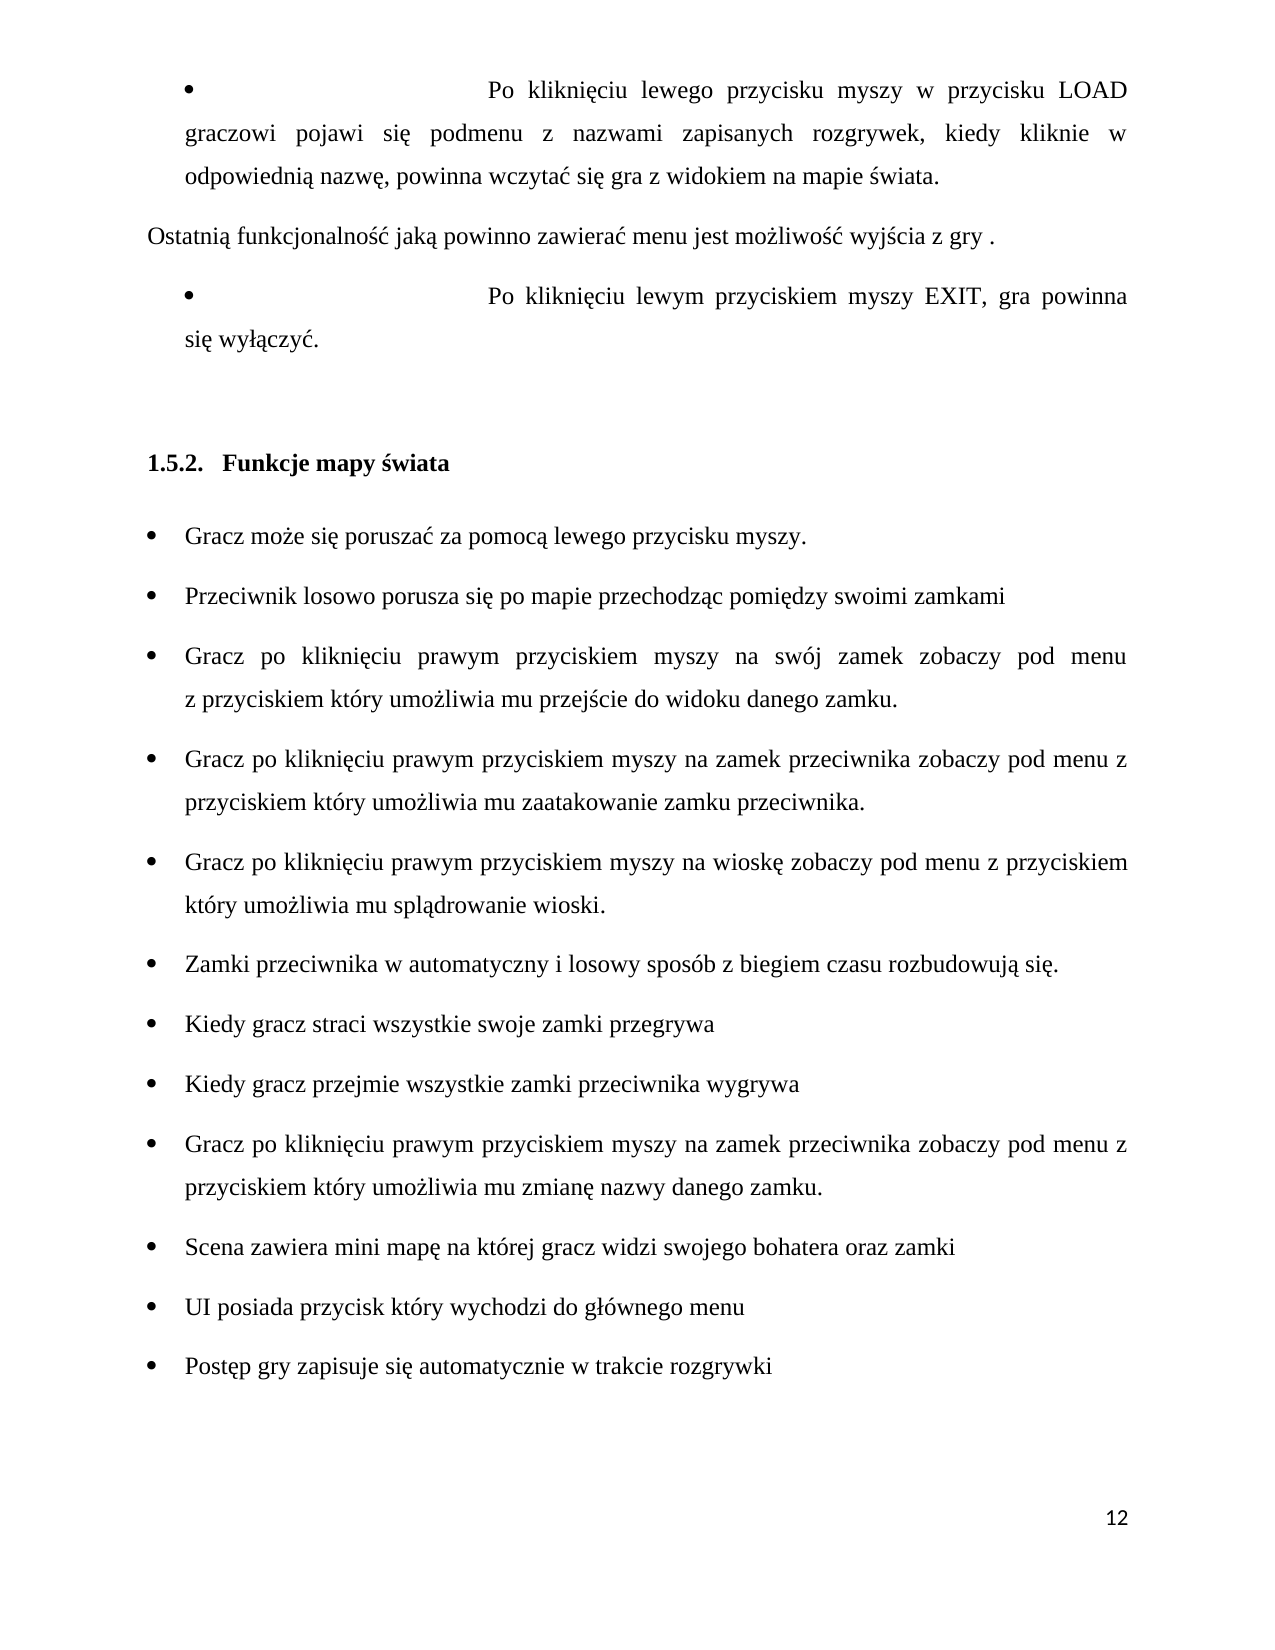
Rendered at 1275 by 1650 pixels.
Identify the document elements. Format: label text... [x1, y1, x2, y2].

list Scena zawiera mini mapę na której gracz widzi swojego bohatera oraz zamki [147, 1232, 1128, 1261]
list Kiedy gracz przejmie wszystkie zamki przeciwnika wygrywa [147, 1069, 1128, 1098]
list Po kliknięciu lewego przycisku myszy w przycisku LOAD graczowi pojawi się podmenu z nazwami zapisanych rozgrywek, kiedy kliknie w odpowiednią nazwę, powinna wczytać się gra z widokiem na mapie świata. [184, 75, 1128, 190]
list Kiedy gracz straci wszystkie swoje zamki przegrywa [147, 1009, 1128, 1038]
text Ostatnią funkcjonalność jaką powinno zawierać menu jest możliwość wyjścia z gry . [147, 221, 1128, 250]
list Gracz po kliknięciu prawym przyciskiem myszy na zamek przeciwnika zobaczy pod menu z przyciskiem który umożliwia mu zaatakowanie zamku przeciwnika. [147, 744, 1128, 816]
list Gracz może się poruszać za pomocą lewego przycisku myszy. [147, 521, 1128, 550]
list Gracz po kliknięciu prawym przyciskiem myszy na zamek przeciwnika zobaczy pod menu z przyciskiem który umożliwia mu zmianę nazwy danego zamku. [147, 1129, 1128, 1201]
list Po kliknięciu lewym przyciskiem myszy EXIT, gra powinna się wyłączyć. [184, 281, 1128, 353]
list Gracz po kliknięciu prawym przyciskiem myszy na wioskę zobaczy pod menu z przyciskiem który umożliwia mu splądrowanie wioski. [147, 847, 1128, 918]
list UI posiada przycisk który wychodzi do głównego menu [147, 1292, 1128, 1320]
list Zamki przeciwnika w automatyczny i losowy sposób z biegiem czasu rozbudowują się. [147, 949, 1128, 978]
list Gracz po kliknięciu prawym przyciskiem myszy na swój zamek zobaczy pod menu z przyciskiem który umożliwia mu przejście do widoku danego zamku. [147, 641, 1128, 713]
list Postęp gry zapisuje się automatycznie w trakcie rozgrywki [147, 1351, 1128, 1380]
list Funkcje mapy świata [147, 448, 1128, 476]
list Przeciwnik losowo porusza się po mapie przechodząc pomiędzy swoimi zamkami [147, 581, 1128, 610]
